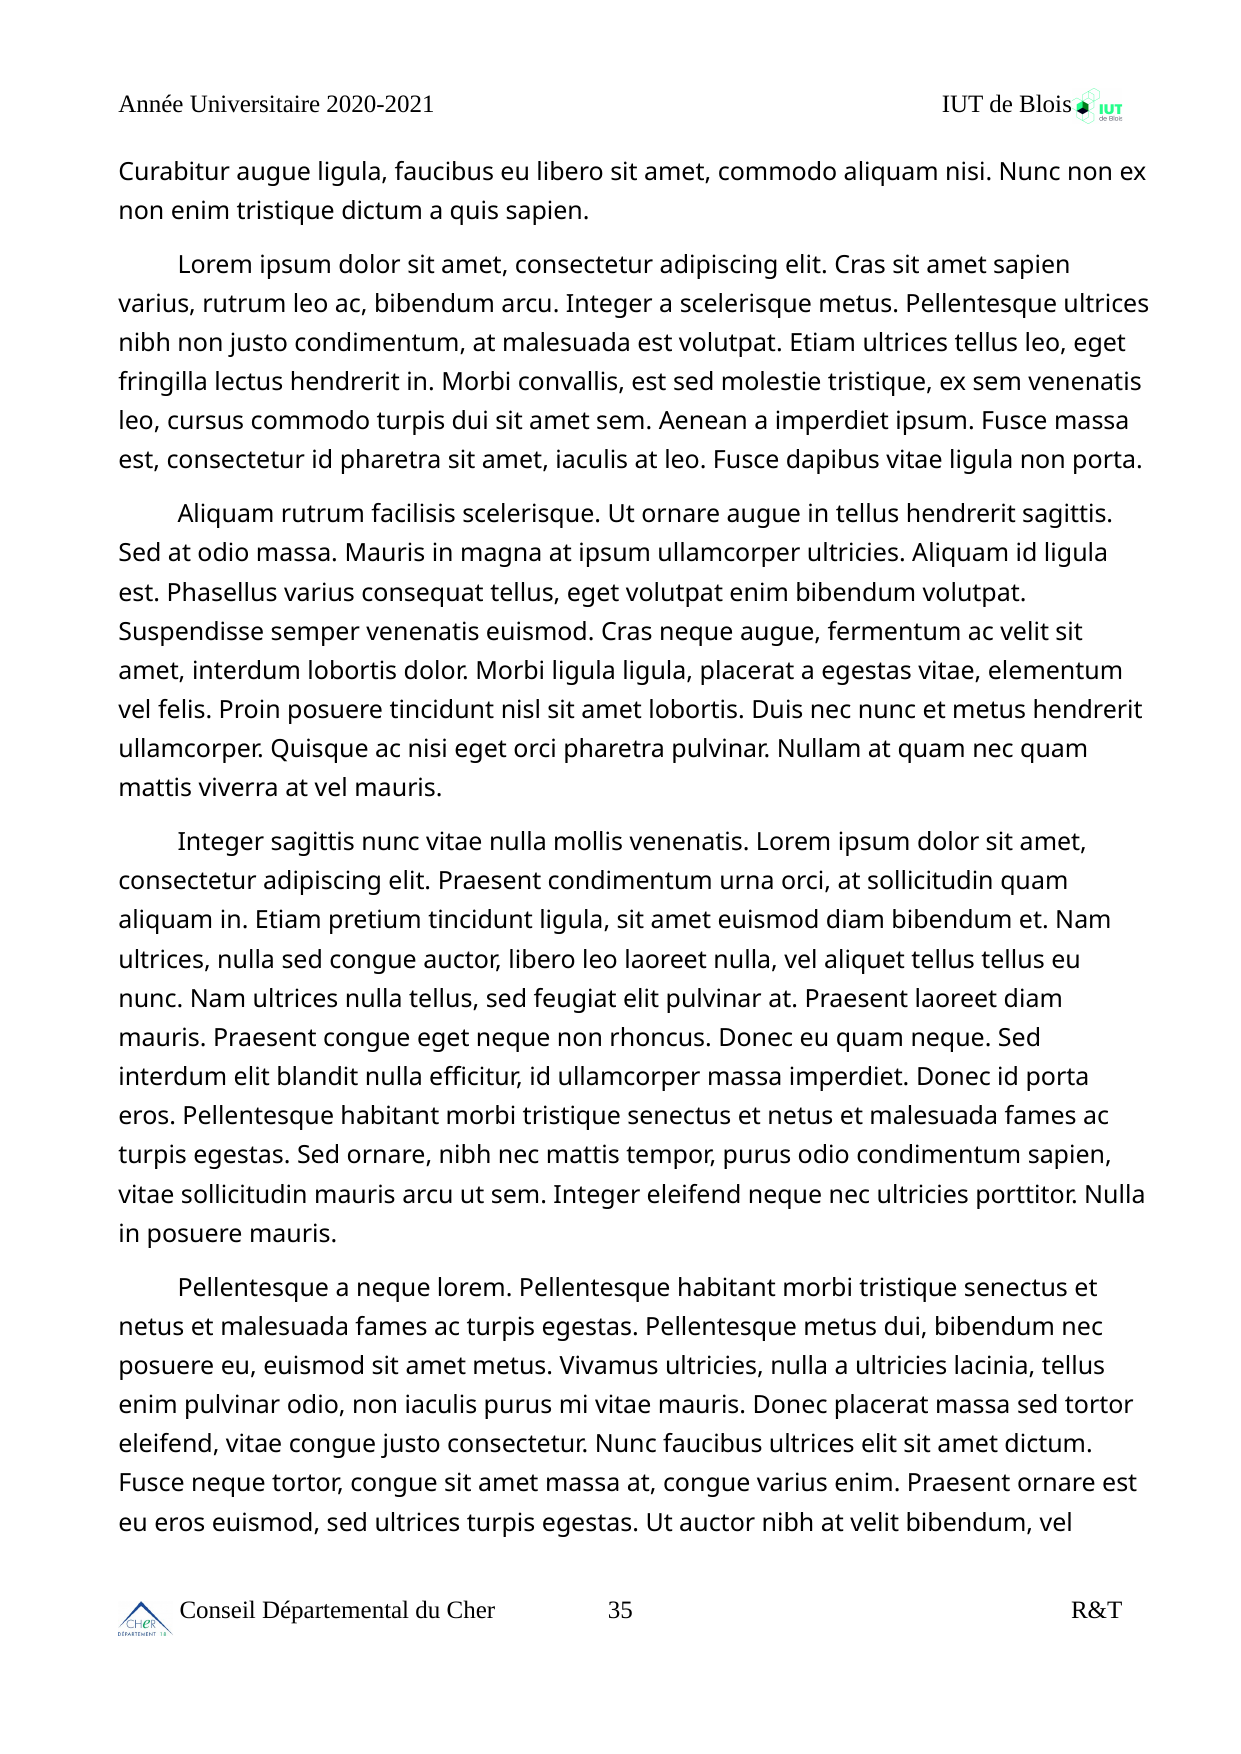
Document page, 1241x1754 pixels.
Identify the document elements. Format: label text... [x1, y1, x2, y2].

text Aliquam rutrum facilisis scelerisque. Ut ornare augue in tellus hendrerit sagittis. Sed at odio massa. Mauris in magna at ipsum ullamcorper ultricies. Aliquam id ligula est. Phasellus varius consequat tellus, eget volutpat enim bibendum volutpat. Suspendisse semper venenatis euismod. Cras neque augue, fermentum ac velit sit amet, interdum lobortis dolor. Morbi ligula ligula, placerat a egestas vitae, elementum vel felis. Proin posuere tincidunt nisl sit amet lobortis. Duis nec nunc et metus hendrerit ullamcorper. Quisque ac nisi eget orci pharetra pulvinar. Nullam at quam nec quam mattis viverra at vel mauris. [118, 496, 1152, 804]
picture [118, 1601, 174, 1636]
text Lorem ipsum dolor sit amet, consectetur adipiscing elit. Cras sit amet sapien varius, rutrum leo ac, bibendum arcu. Integer a scelerisque metus. Pellentesque ultrices nibh non justo condimentum, at malesuada est volutpat. Etiam ultrices tellus leo, eget fringilla lectus hendrerit in. Morbi convallis, est sed molestie tristique, ex sem venenatis leo, cursus commodo turpis dui sit amet sem. Aenean a imperdiet ipsum. Fusce massa est, consectetur id pharetra sit amet, iaculis at leo. Fusce dapibus vitae ligula non porta. [118, 246, 1152, 476]
text Pellentesque a neque lorem. Pellentesque habitant morbi tristique senectus et netus et malesuada fames ac turpis egestas. Pellentesque metus dui, bibendum nec posuere eu, euismod sit amet metus. Vivamus ultricies, nulla a ultricies lacinia, tellus enim pulvinar odio, non iaculis purus mi vitae mauris. Donec placerat massa sed tortor eleifend, vitae congue justo consectetur. Nunc faucibus ultrices elit sit amet dictum. Fusce neque tortor, congue sit amet massa at, congue varius enim. Praesent ornare est eu eros euismod, sed ultrices turpis egestas. Ut auctor nibh at velit bibendum, vel [118, 1269, 1152, 1538]
text Integer sagittis nunc vitae nulla mollis venenatis. Lorem ipsum dolor sit amet, consectetur adipiscing elit. Praesent condimentum urna orci, at sollicitudin quam aliquam in. Etiam pretium tincidunt ligula, sit amet euismod diam bibendum et. Nam ultrices, nulla sed congue auctor, libero leo laoreet nulla, vel aliquet tellus tellus eu nunc. Nam ultrices nulla tellus, sed feugiat elit pulvinar at. Praesent laoreet diam mauris. Praesent congue eget neque non rhoncus. Donec eu quam neque. Sed interdum elit blandit nulla efficitur, id ullamcorper massa imperdiet. Donec id porta eros. Pellentesque habitant morbi tristique senectus et netus et malesuada fames ac turpis egestas. Sed ornare, nibh nec mattis tempor, purus odio condimentum sapien, vitae sollicitudin mauris arcu ut sem. Integer eleifend neque nec ultricies porttitor. Nulla in posuere mauris. [118, 824, 1152, 1249]
text Curabitur augue ligula, faucibus eu libero sit amet, commodo aliquam nisi. Nunc non ex non enim tristique dictum a quis sapien. [118, 153, 1152, 227]
picture [1071, 88, 1123, 124]
